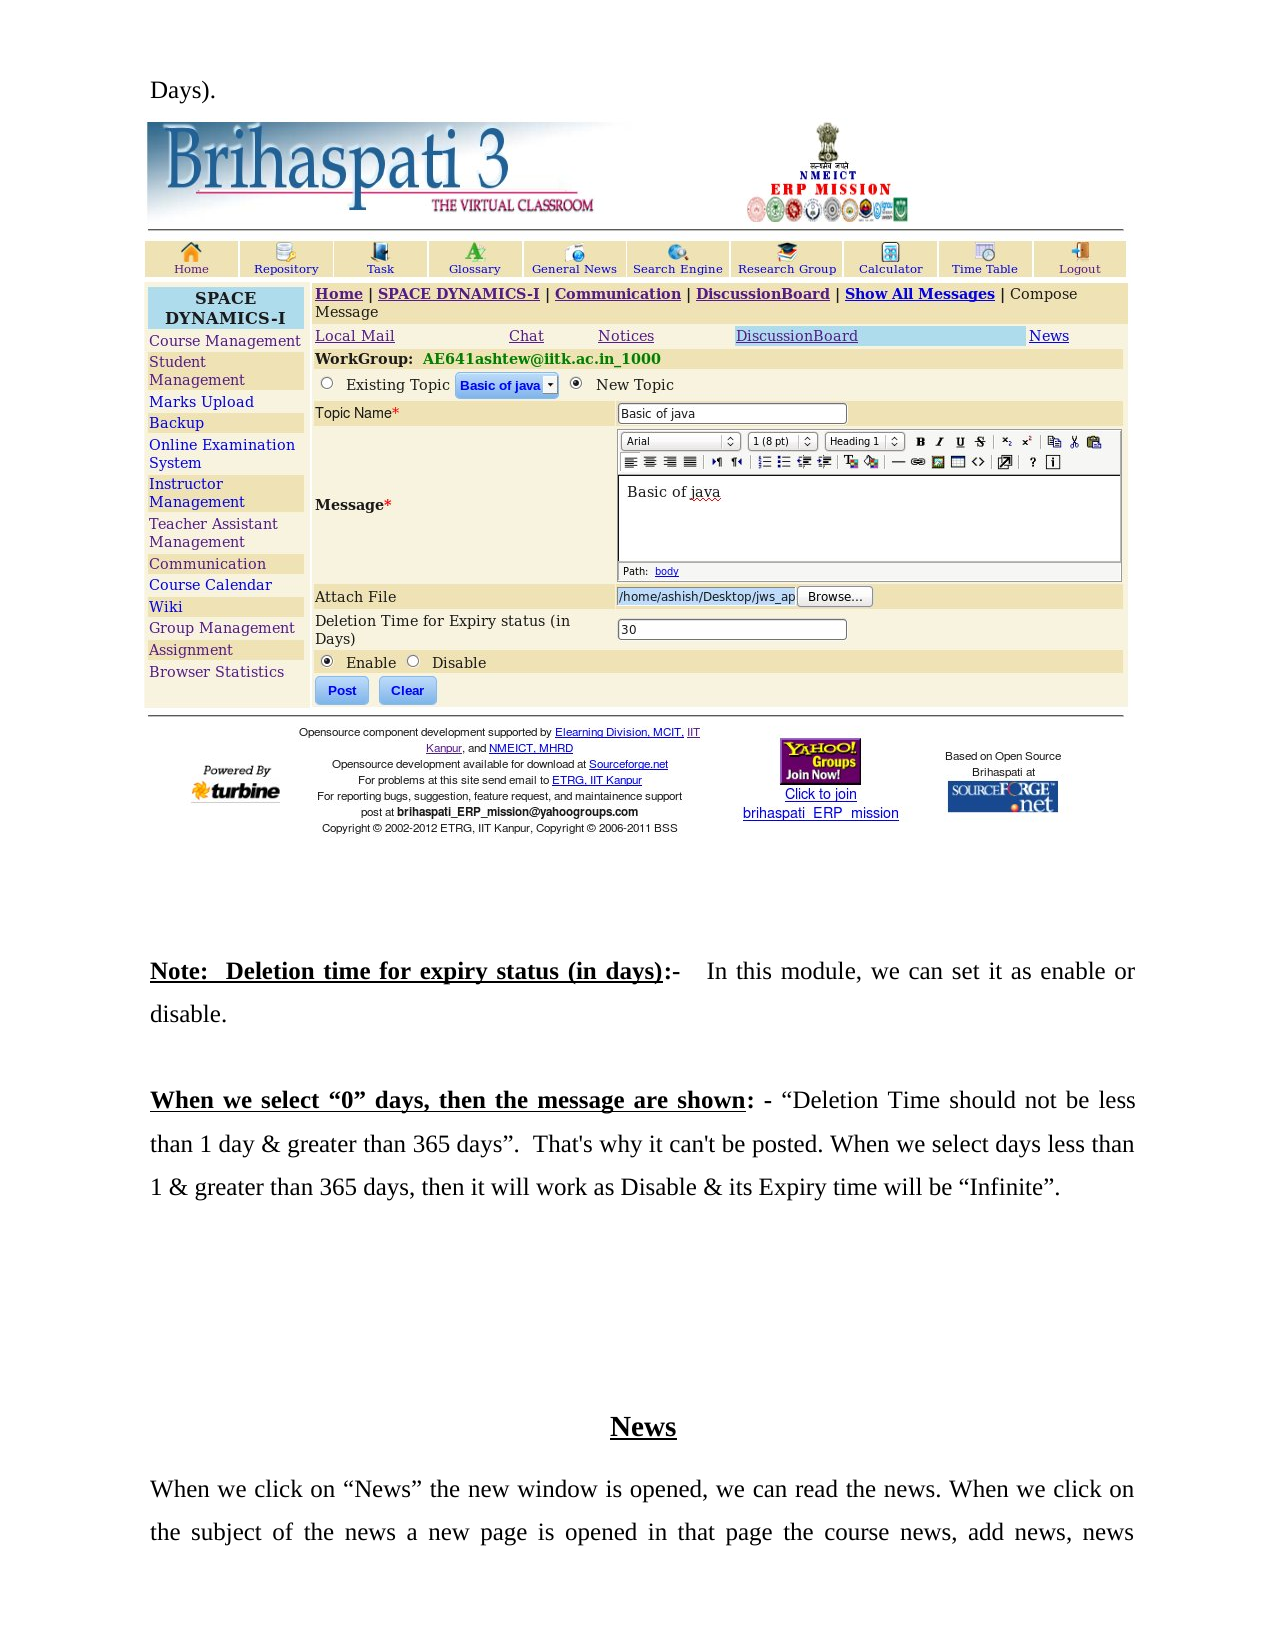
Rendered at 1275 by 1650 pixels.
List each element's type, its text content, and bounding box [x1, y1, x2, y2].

text Note: Deletion time for expiry status (in days):- In this module, we can set it as enable or disable. [150, 956, 1136, 1028]
text News [150, 1409, 1136, 1443]
text When we select “0” days, then the message are shown: - “Deletion Time should not be less than 1 day & greater than 365 days”. That's why it can't be posted. When we select days less than 1 & greater than 365 days, then it will work as Disable & its Expiry time will be “Infinite”. [150, 1086, 1136, 1201]
text When we click on “News” the new window is opened, we can read the news. When we click on the subject of the news a new page is opened in that page the course news, add news, news [150, 1474, 1136, 1546]
picture [144, 118, 1131, 856]
text Days). [150, 75, 1136, 104]
